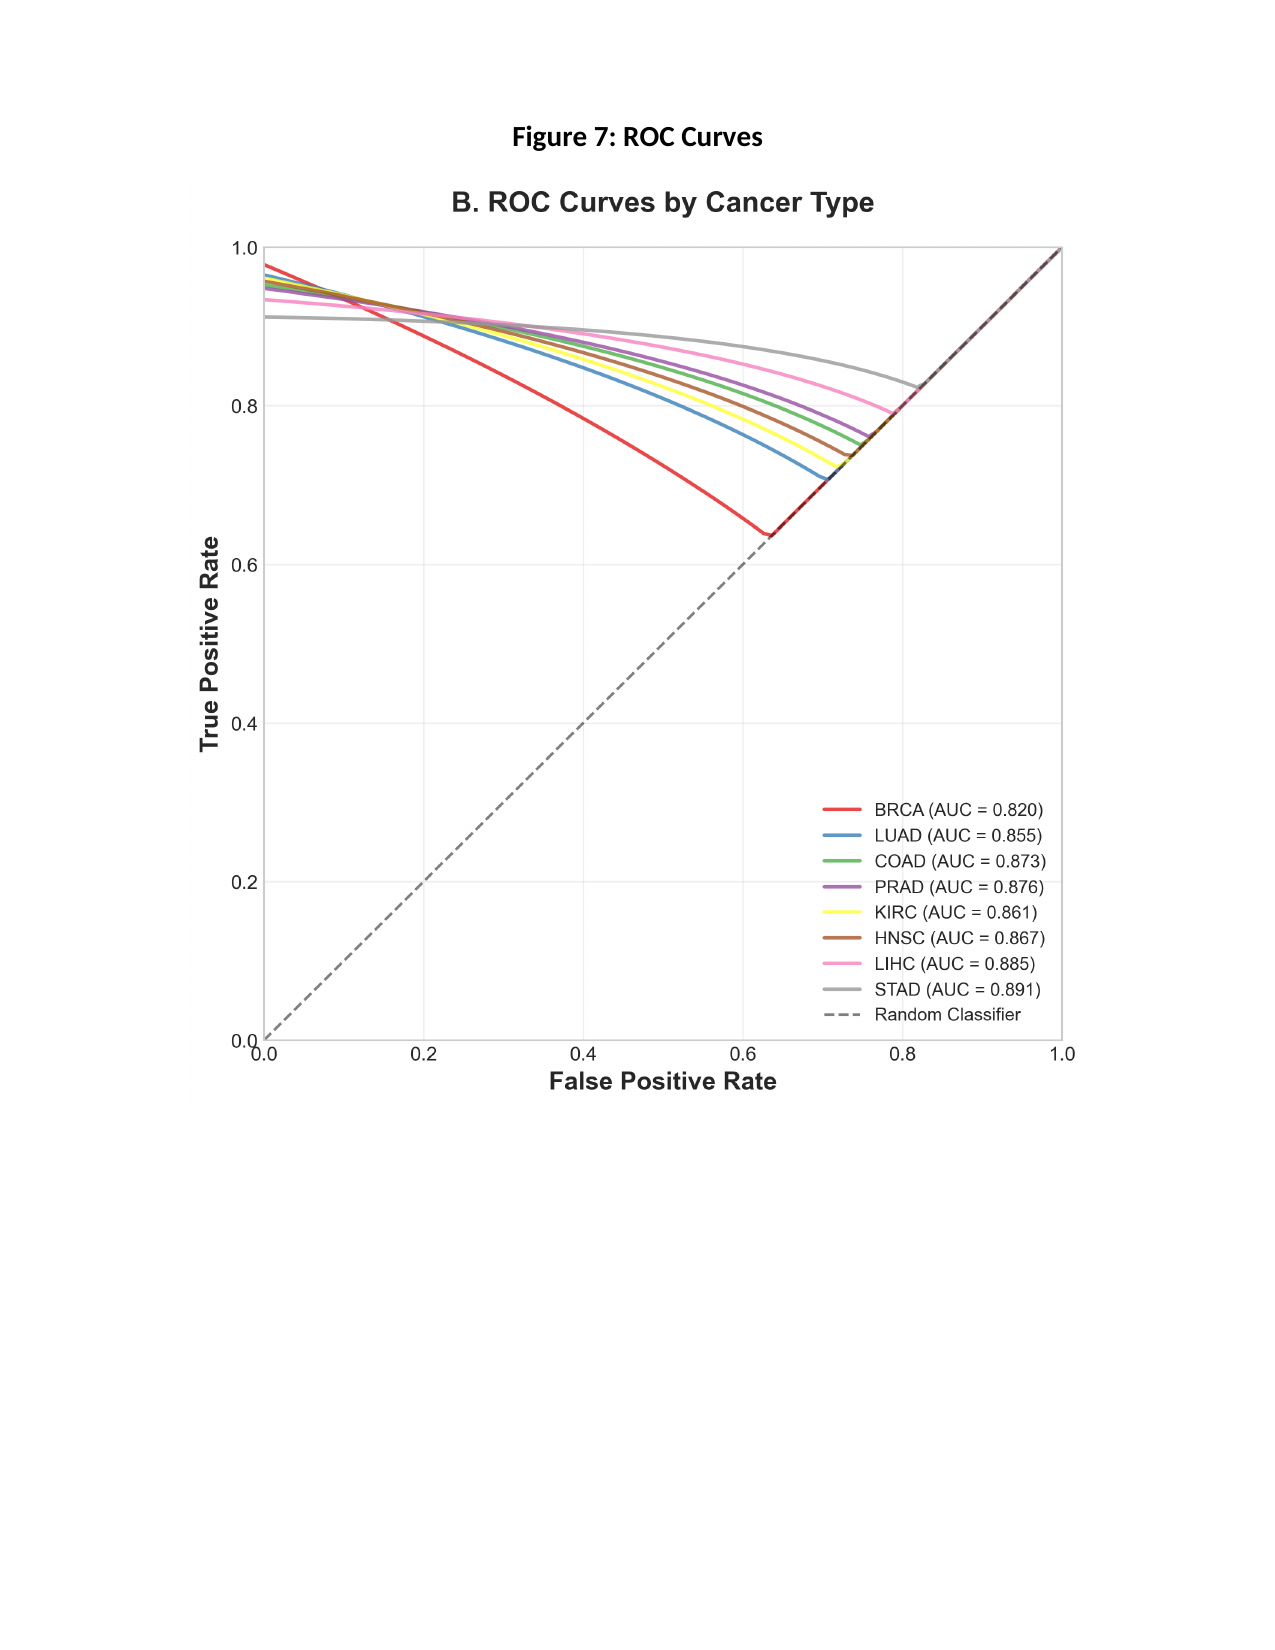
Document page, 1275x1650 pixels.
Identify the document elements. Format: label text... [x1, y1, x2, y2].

text Figure 7: ROC Curves [118, 118, 1157, 154]
picture [187, 178, 1088, 1107]
